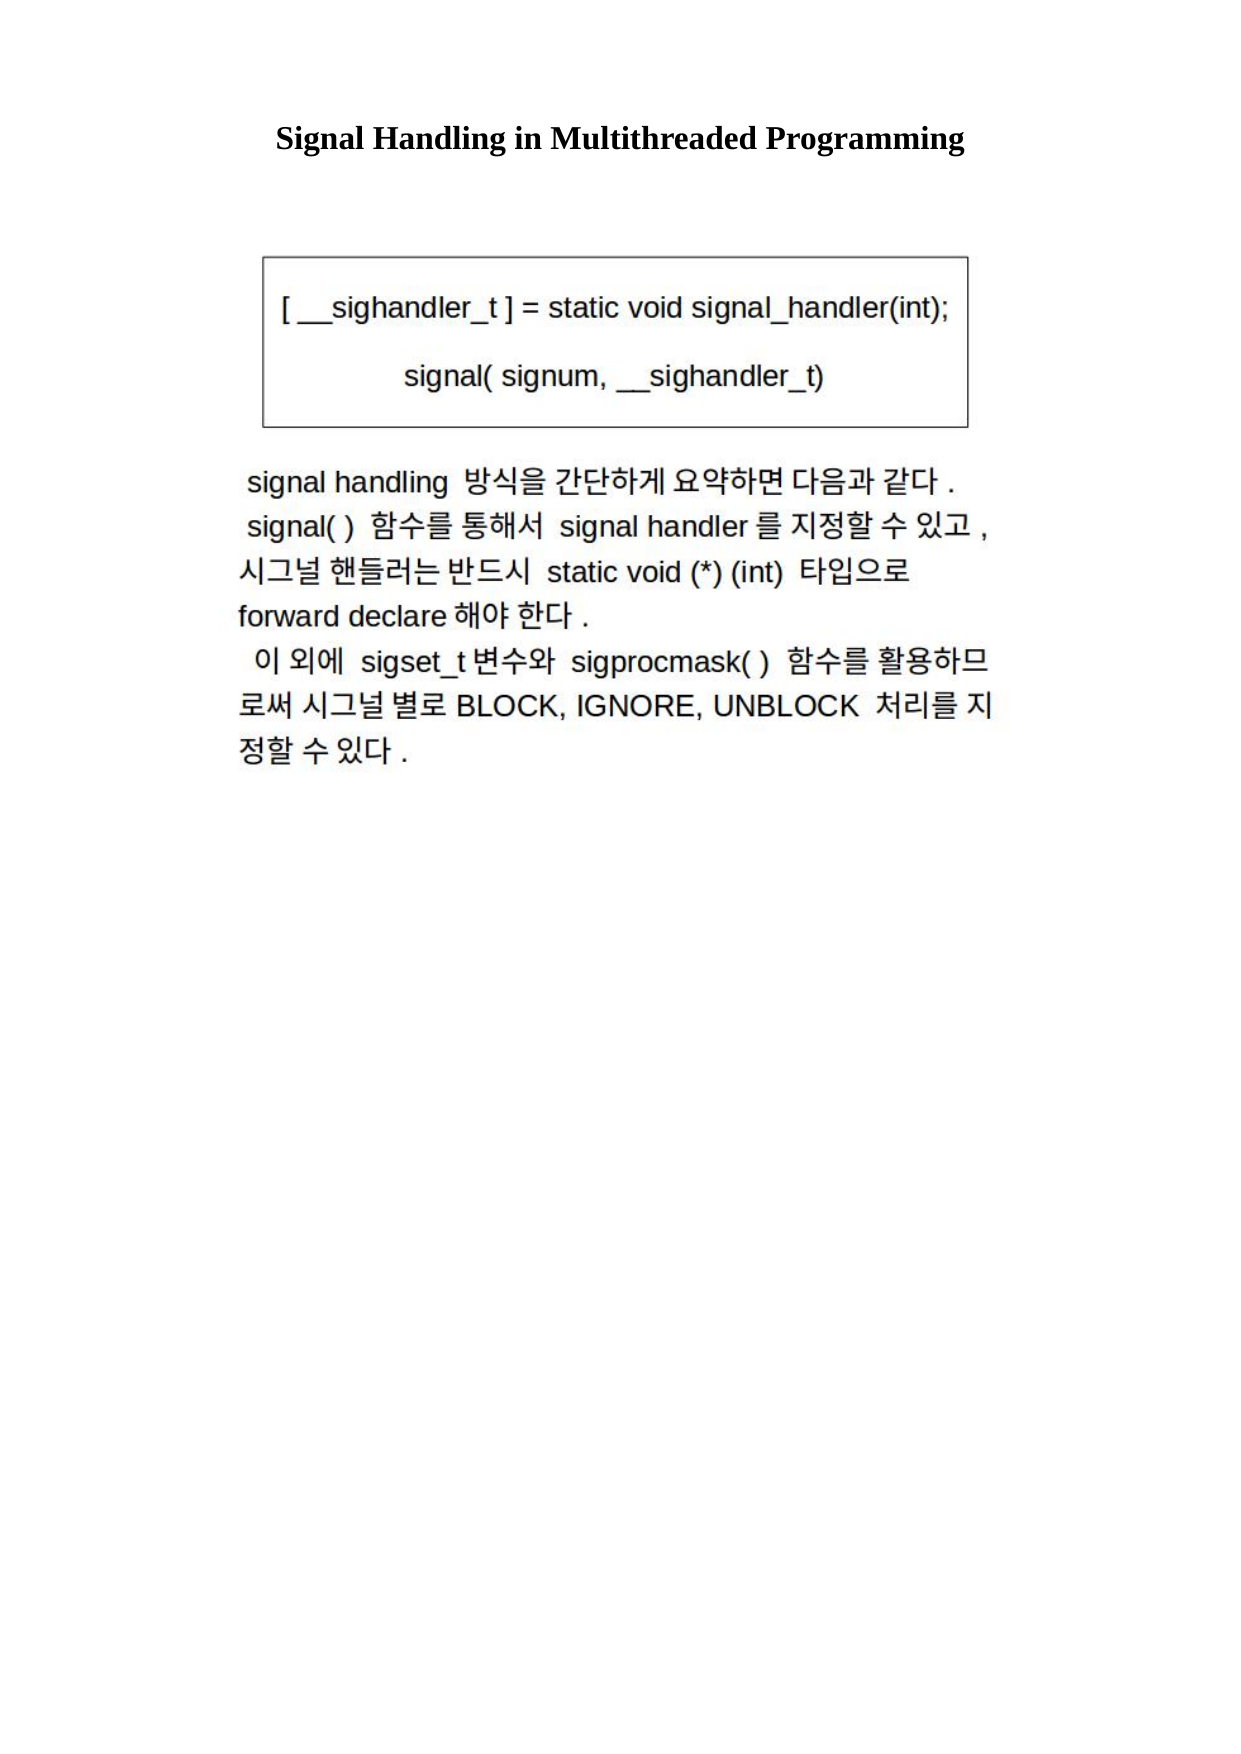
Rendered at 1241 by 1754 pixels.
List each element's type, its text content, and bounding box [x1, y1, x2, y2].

text Signal Handling in Multithreaded Programming [118, 118, 1122, 156]
